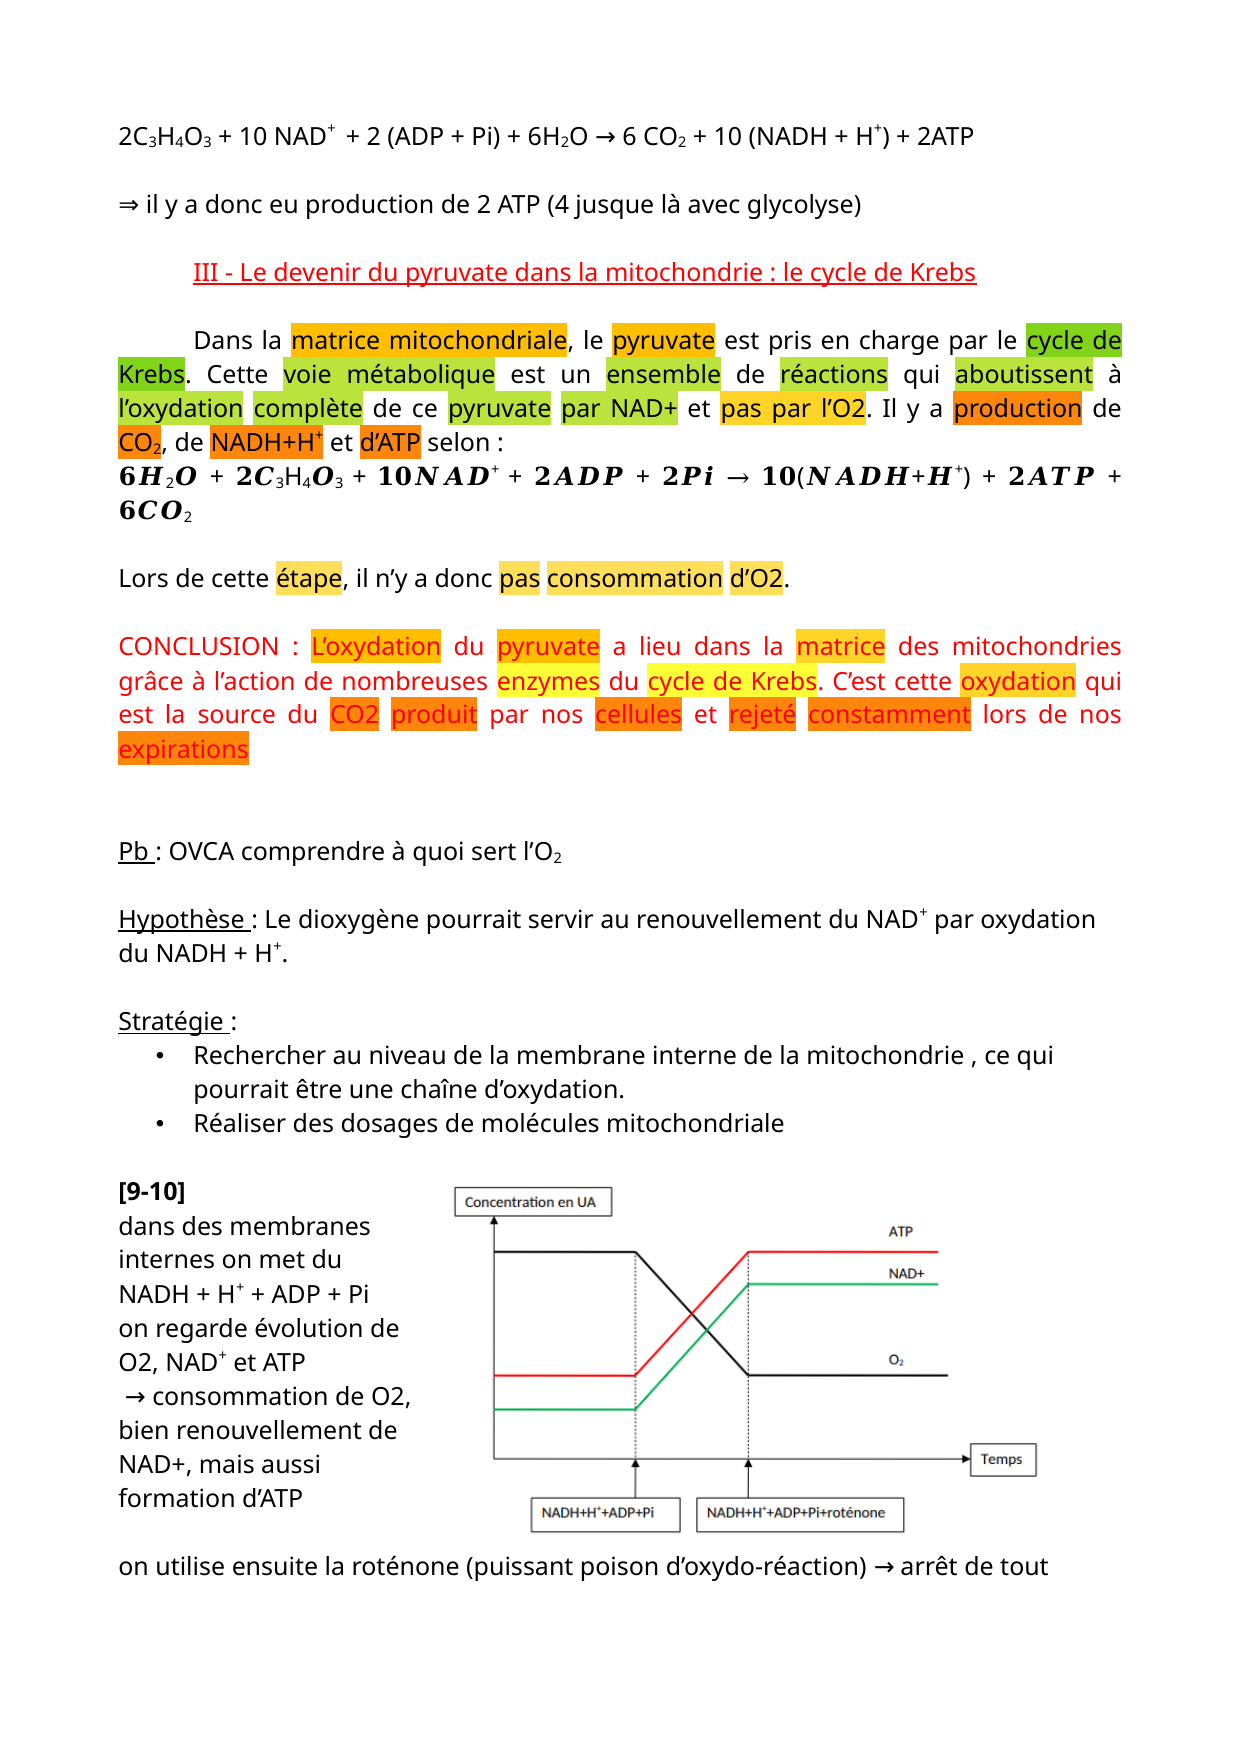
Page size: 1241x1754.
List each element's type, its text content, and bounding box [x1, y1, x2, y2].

text 𝟔𝑯2𝑶 + 𝟐𝑪3H4𝑶3 + 𝟏𝟎𝑵𝑨𝑫+ + 𝟐𝑨𝑫𝑷 + 𝟐𝑷𝒊 → 𝟏𝟎(𝑵𝑨𝑫𝑯+𝑯+) + 𝟐𝑨𝑻𝑷 + 𝟔𝑪𝑶2 [118, 459, 1122, 527]
text CONCLUSION : L’oxydation du pyruvate a lieu dans la matrice des mitochondries grâce à l’action de nombreuses enzymes du cycle de Krebs. C’est cette oxydation qui est la source du CO2 produit par nos cellules et rejeté constamment lors de nos expirations [118, 629, 1122, 765]
text on utilise ensuite la roténone (puissant poison d’oxydo-réaction) → arrêt de tout [118, 1549, 1122, 1583]
text Hypothèse : Le dioxygène pourrait servir au renouvellement du NAD+ par oxydation du NADH + H+. [118, 902, 1122, 970]
text ⇒ il y a donc eu production de 2 ATP (4 jusque là avec glycolyse) [118, 186, 1122, 220]
text Pb : OVCA comprendre à quoi sert l’O2 [118, 833, 1122, 867]
text dans des membranes internes on met du NADH + H+ + ADP + Pi [118, 1208, 413, 1310]
text 2C3H4O3 + 10 NAD+ + 2 (ADP + Pi) + 6H2O → 6 CO2 + 10 (NADH + H+) + 2ATP [118, 118, 1122, 152]
text [9-10] [118, 1174, 1122, 1208]
text Dans la matrice mitochondriale, le pyruvate est pris en charge par le cycle de Krebs. Cette voie métabolique est un ensemble de réactions qui aboutissent à l’oxydation complète de ce pyruvate par NAD+ et pas par l’O2. Il y a production de CO2, de NADH+H+ et d’ATP selon : [118, 322, 1122, 459]
text → consommation de O2, bien renouvellement de NAD+, mais aussi formation d’ATP [118, 1378, 413, 1515]
list Réaliser des dosages de molécules mitochondriale [156, 1106, 1122, 1140]
text III - Le devenir du pyruvate dans la mitochondrie : le cycle de Krebs [118, 254, 1122, 288]
text Stratégie : [118, 1004, 1122, 1038]
list Rechercher au niveau de la membrane interne de la mitochondrie , ce qui pourrait être une chaîne d’oxydation. [156, 1038, 1122, 1106]
text Lors de cette étape, il n’y a donc pas consommation d’O2. [118, 561, 1122, 595]
picture [413, 1180, 1195, 1541]
text on regarde évolution de O2, NAD+ et ATP [118, 1310, 413, 1378]
